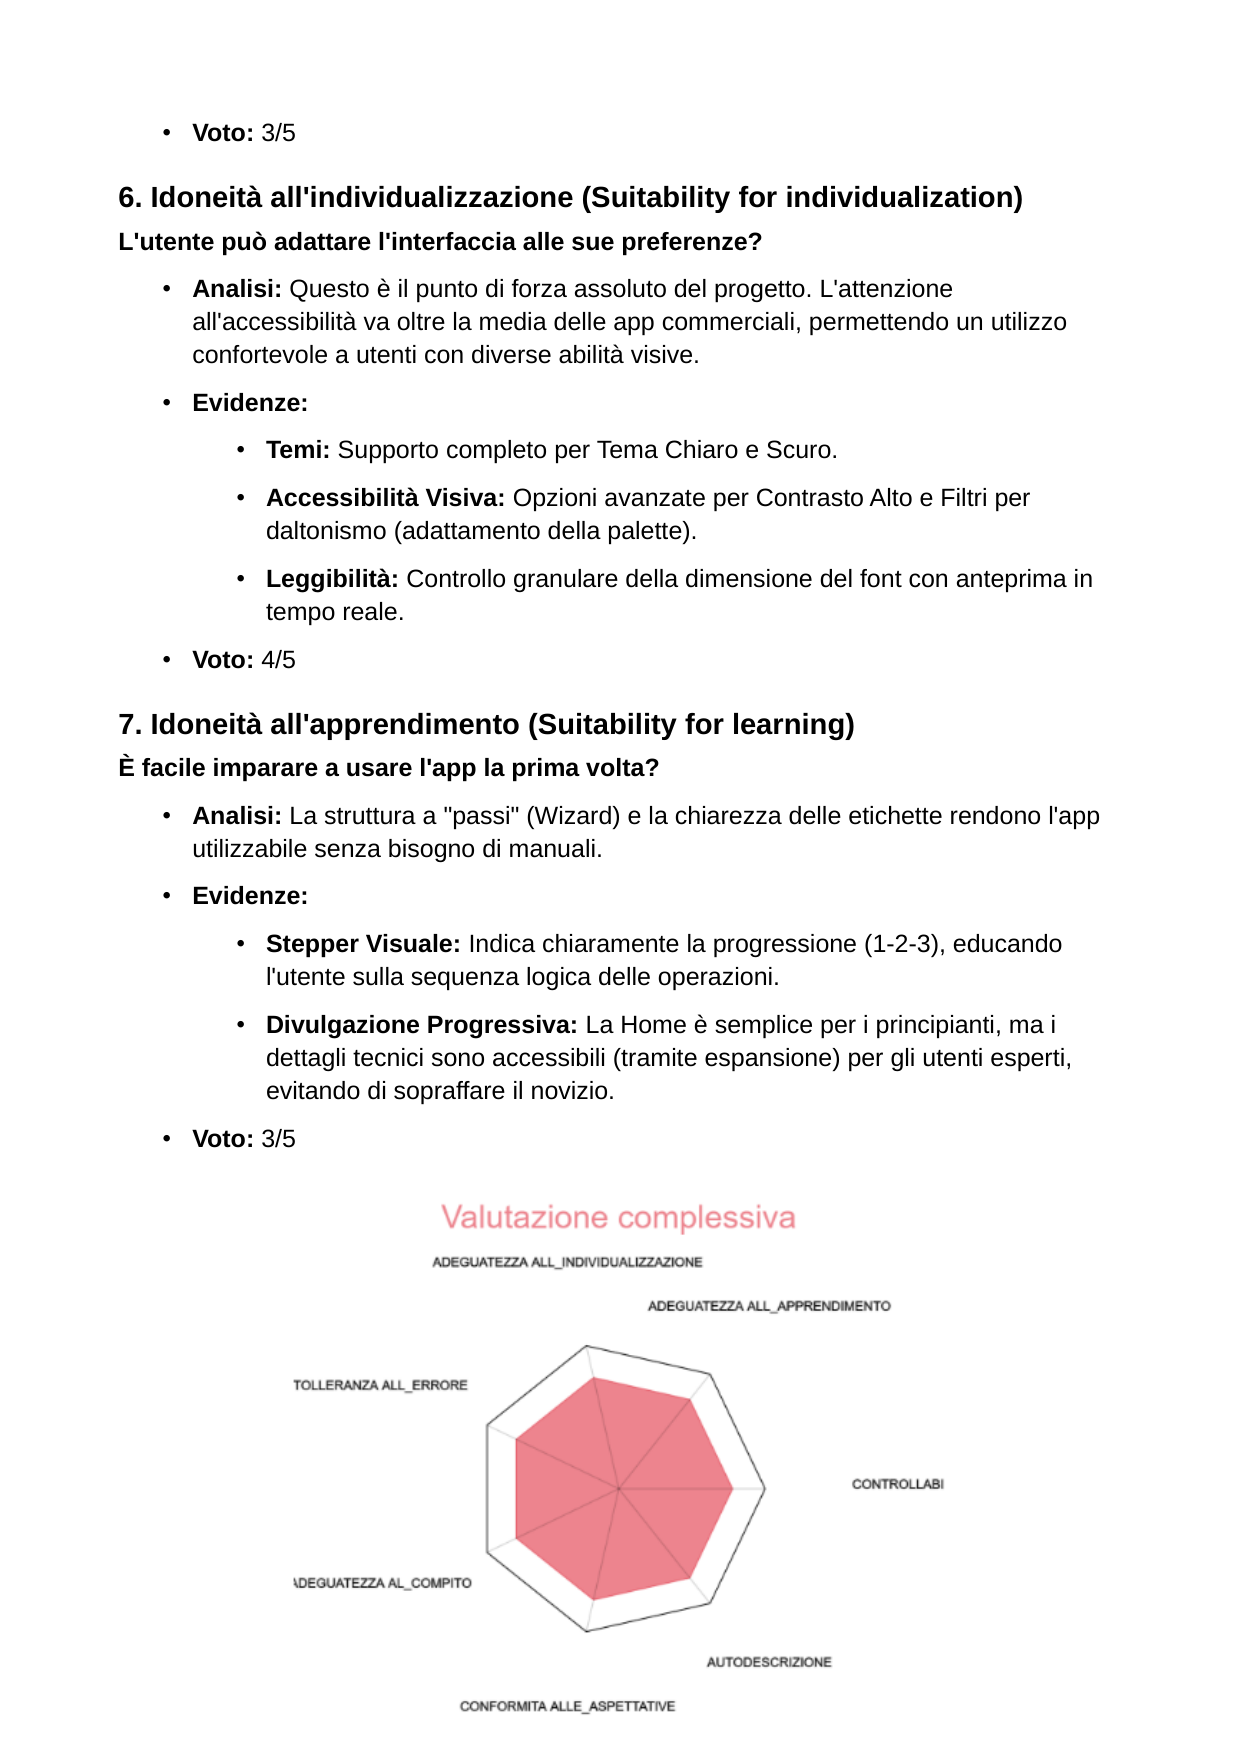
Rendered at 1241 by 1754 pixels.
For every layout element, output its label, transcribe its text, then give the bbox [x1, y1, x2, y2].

subtitle 7. Idoneità all'apprendimento (Suitability for learning) [118, 707, 1122, 741]
list Divulgazione Progressiva: La Home è semplice per i principianti, ma i dettagli tecnici sono accessibili (tramite espansione) per gli utenti esperti, evitando di sopraffare il novizio. [236, 1010, 1122, 1105]
subtitle 6. Idoneità all'individualizzazione (Suitability for individualization) [118, 180, 1122, 214]
list Analisi: La struttura a "passi" (Wizard) e la chiarezza delle etichette rendono l'app utilizzabile senza bisogno di manuali. [162, 801, 1122, 862]
list Stepper Visuale: Indica chiaramente la progressione (1-2-3), educando l'utente sulla sequenza logica delle operazioni. [236, 929, 1122, 991]
list Voto: 3/5 [162, 1123, 1122, 1152]
list Voto: 4/5 [162, 645, 1122, 673]
list Voto: 3/5 [162, 118, 1122, 147]
text L'utente può adattare l'interfaccia alle sue preferenze? [118, 226, 1122, 255]
list Accessibilità Visiva: Opzioni avanzate per Contrasto Alto e Filtri per daltonismo (adattamento della palette). [236, 483, 1122, 545]
list Analisi: Questo è il punto di forza assoluto del progetto. L'attenzione all'accessibilità va oltre la media delle app commerciali, permettendo un utilizzo confortevole a utenti con diverse abilità visive. [162, 274, 1122, 369]
list Evidenze: [162, 388, 1122, 417]
picture [281, 1200, 960, 1733]
list Temi: Supporto completo per Tema Chiaro e Scuro. [236, 436, 1122, 464]
list Evidenze: [162, 881, 1122, 910]
text È facile imparare a usare l'app la prima volta? [118, 753, 1122, 782]
list Leggibilità: Controllo granulare della dimensione del font con anteprima in tempo reale. [236, 564, 1122, 626]
